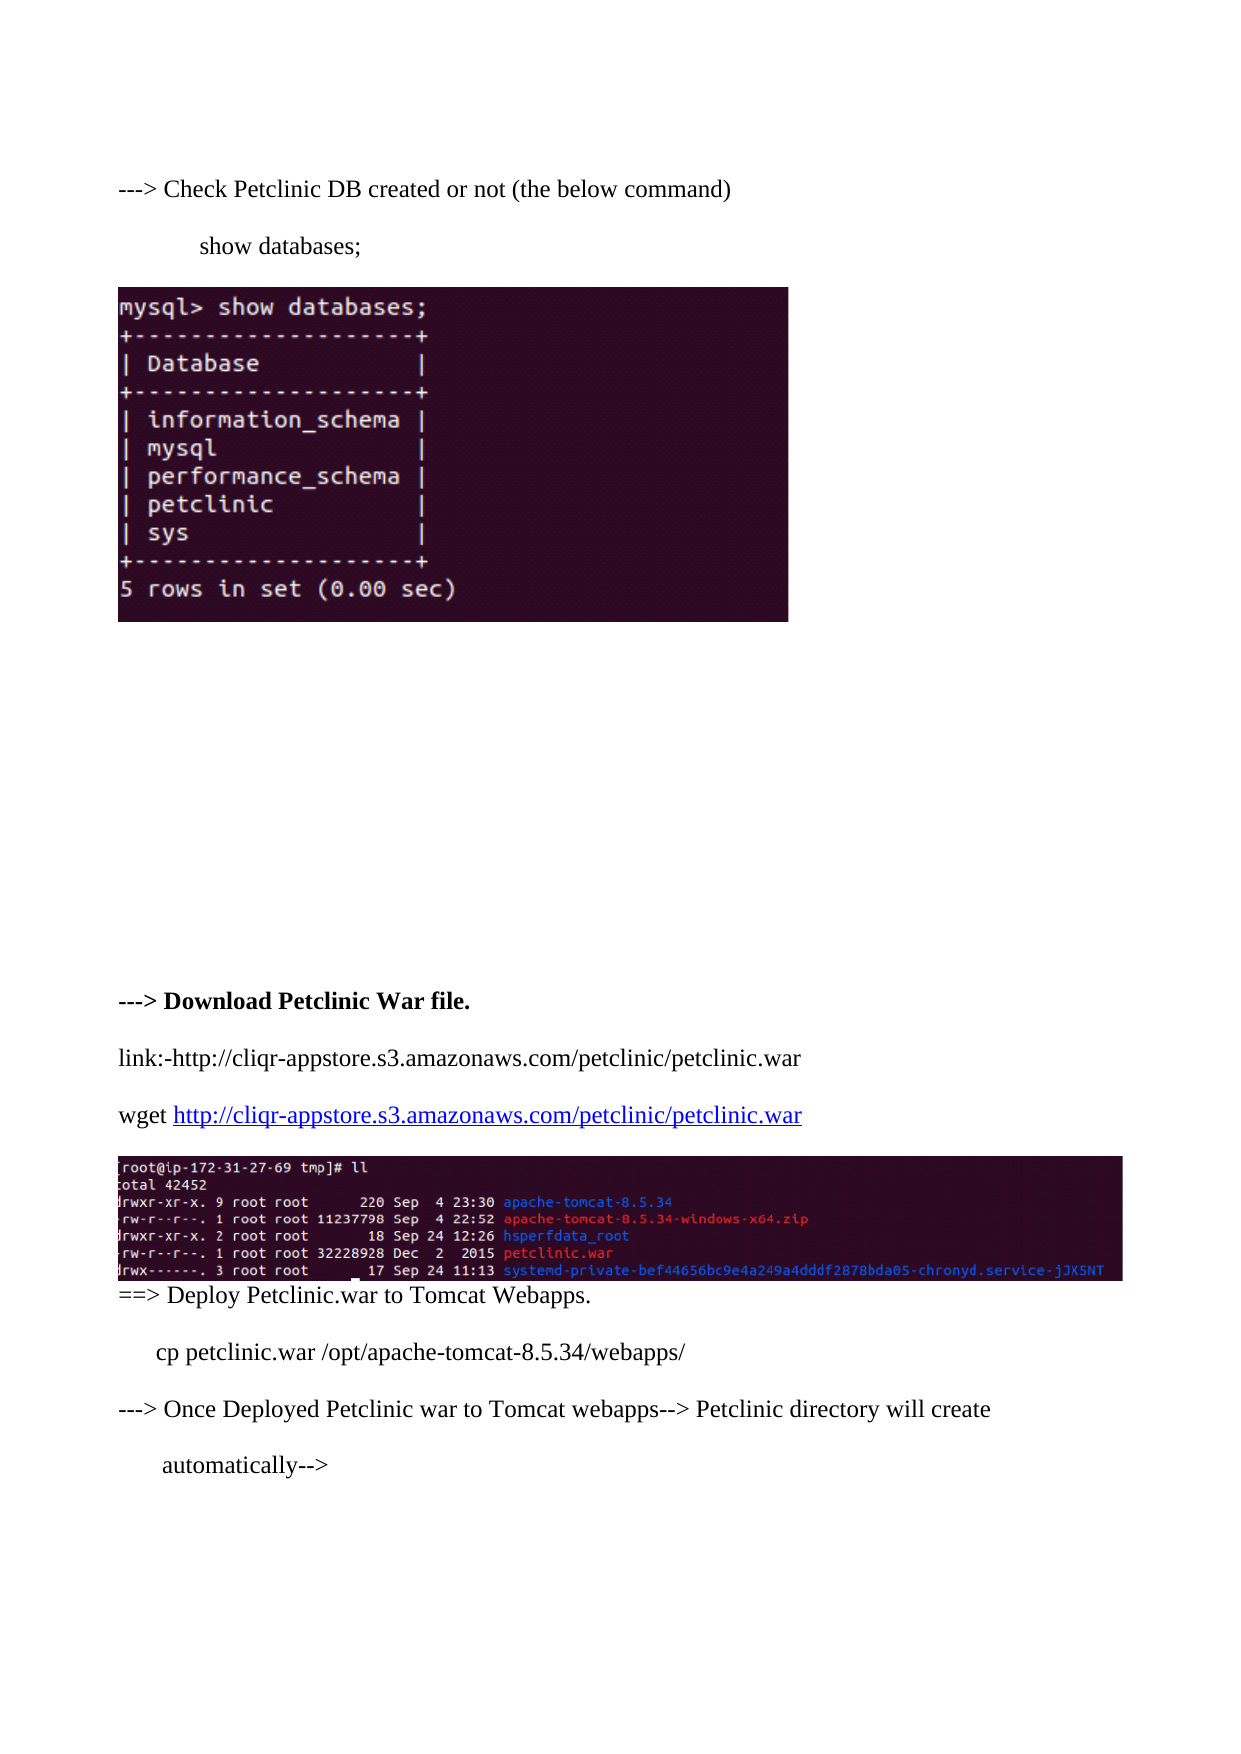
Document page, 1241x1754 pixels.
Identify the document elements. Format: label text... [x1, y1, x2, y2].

text automatically--> [118, 1450, 1122, 1479]
text ---> Once Deployed Petclinic war to Tomcat webapps--> Petclinic directory will create [118, 1394, 1122, 1422]
text link:-http://cliqr-appstore.s3.amazonaws.com/petclinic/petclinic.war [118, 1043, 1122, 1072]
text ---> Download Petclinic War file. [118, 986, 1122, 1015]
text show databases; [118, 231, 1122, 260]
text cp petclinic.war /opt/apache-tomcat-8.5.34/webapps/ [118, 1337, 1122, 1366]
text ==> Deploy Petclinic.war to Tomcat Webapps. [118, 1281, 1122, 1309]
text ---> Check Petclinic DB created or not (the below command) [118, 174, 1122, 203]
text wget http://cliqr-appstore.s3.amazonaws.com/petclinic/petclinic.war [118, 1100, 1122, 1129]
